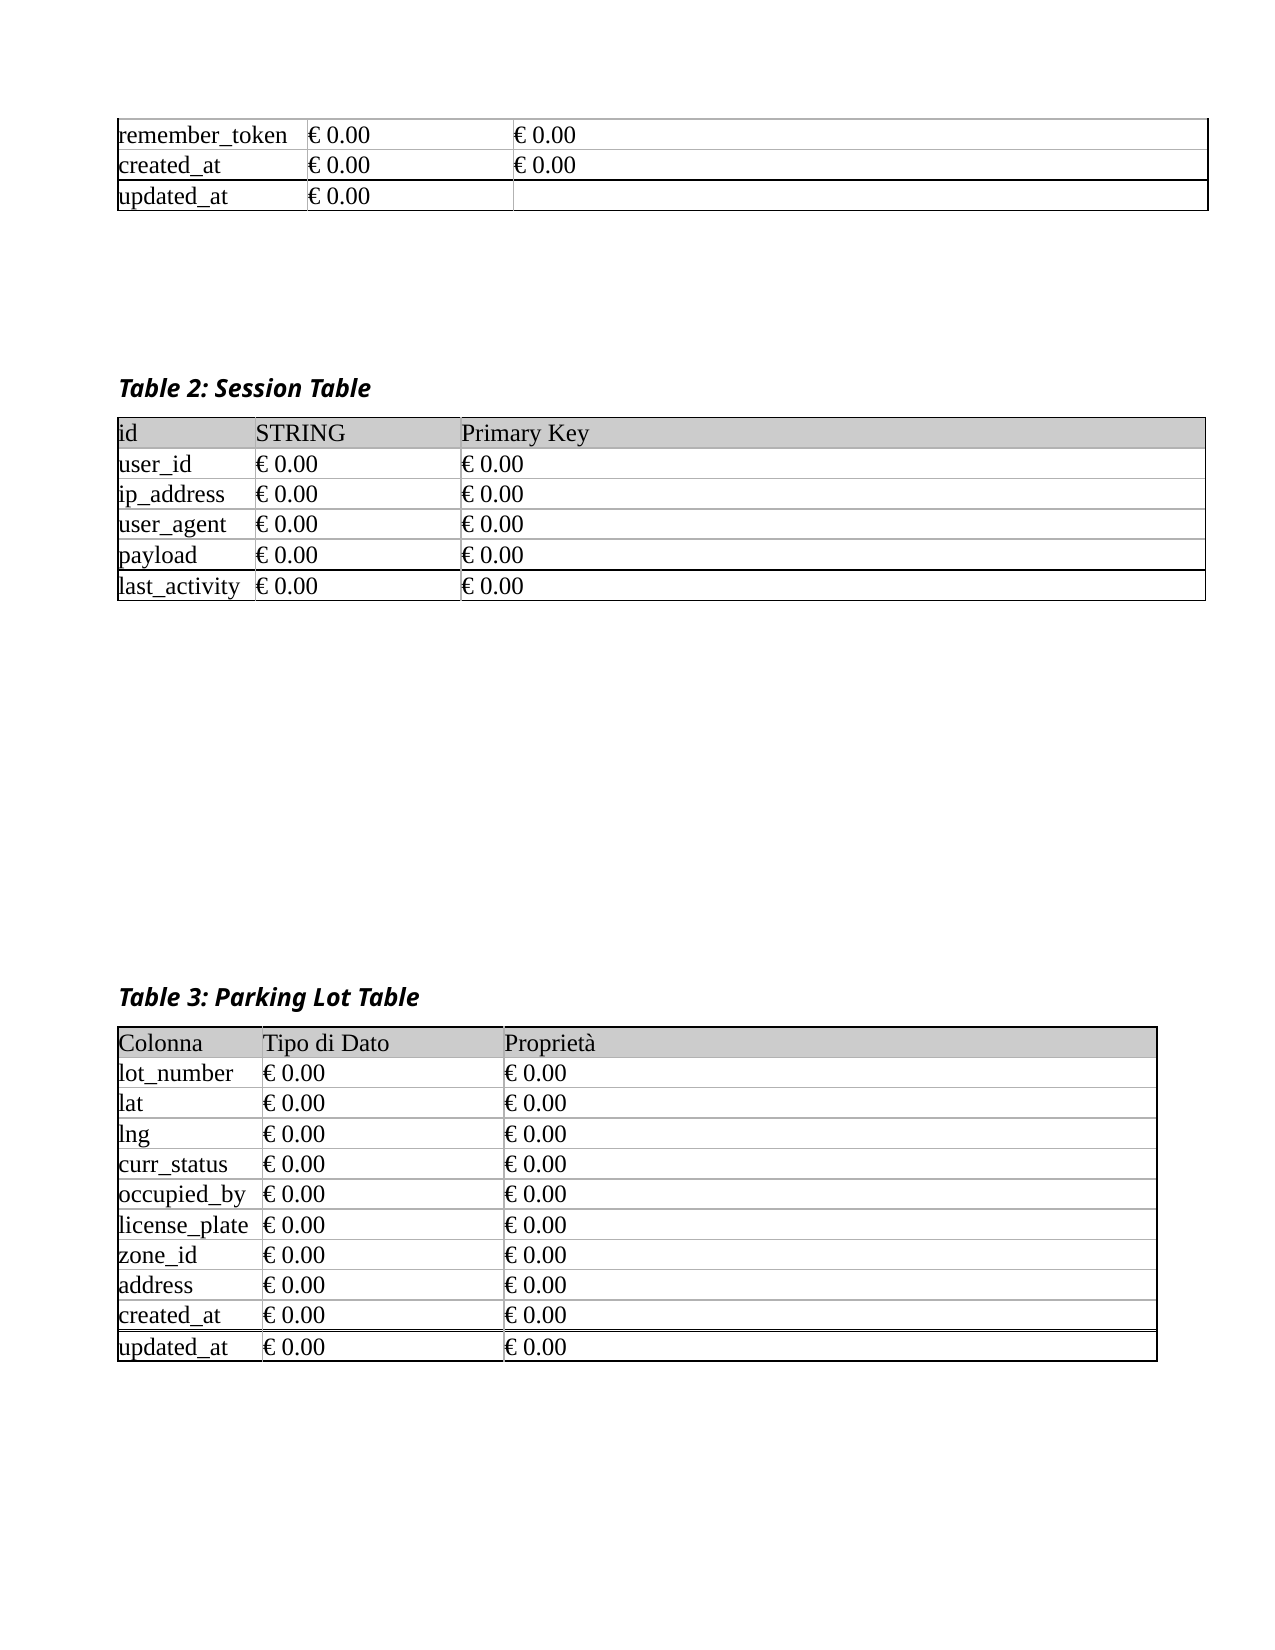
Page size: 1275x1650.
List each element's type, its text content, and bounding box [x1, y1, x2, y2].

table_cell DECIMAL (precision, scale) [263, 1088, 503, 1117]
table_cell DECIMAL (precision, scale) [263, 1119, 503, 1147]
table_cell user_agent [119, 510, 255, 538]
table_cell NOT NULL [462, 540, 1205, 568]
table_cell occupied_by [119, 1180, 262, 1208]
table_cell STRING [308, 120, 513, 148]
table_header Primary Key [462, 418, 1205, 447]
table_cell Primary Key [505, 1058, 1156, 1087]
table_cell user_id [119, 449, 255, 477]
table_cell NOT NULL [462, 571, 1205, 599]
table_cell lng [119, 1119, 262, 1147]
table_cell curr_status [119, 1149, 262, 1178]
table_header Tipo di Dato [263, 1028, 503, 1057]
table_header Colonna [119, 1028, 262, 1057]
table_cell address [119, 1270, 262, 1299]
table_cell BIGINT (unsigned) [263, 1240, 503, 1269]
table_cell NOT NULL [505, 1088, 1156, 1117]
table_cell NULLABLE [505, 1270, 1156, 1299]
table_cell BIGINT (unsigned) [256, 449, 460, 477]
table_cell payload [119, 540, 255, 568]
table_cell DEFAULT 1, Foreign Key che fa riferimento a parking_lot_zones.id, onDelete: cascade [505, 1240, 1156, 1269]
table_cell INT (unsigned, auto-increment) [263, 1058, 503, 1087]
table_cell NULLABLE [514, 150, 1207, 179]
table_cell VARCHAR (45) [256, 479, 460, 508]
table_cell TIMESTAMP [263, 1301, 503, 1329]
table_cell updated_at [119, 1332, 262, 1360]
table_cell LONGTEXT [256, 540, 460, 568]
table_cell BIGINT (unsigned, nullable) [263, 1180, 503, 1208]
table_cell zone_id [119, 1240, 262, 1269]
table_header STRING [256, 418, 460, 447]
table_cell Foreign Key (nullable) che fa riferimento a users.id, onDelete: set null [505, 1180, 1156, 1208]
table_cell INTEGER [256, 571, 460, 599]
table_cell remember_token [119, 120, 307, 148]
table_cell NULLABLE [505, 1301, 1156, 1329]
table_cell NOT NULL [505, 1119, 1156, 1147]
text Table 3: Parking Lot Table [118, 980, 1157, 1014]
table_cell last_activity [119, 571, 255, 599]
table_cell NULLABLE [514, 120, 1207, 148]
table_cell NULLABLE [505, 1210, 1156, 1238]
table_cell NULLABLE [505, 1332, 1156, 1360]
table_header Proprietà [505, 1028, 1156, 1057]
table_cell created_at [119, 1301, 262, 1329]
table_cell TIMESTAMP [308, 150, 513, 179]
table_cell DEFAULT false [505, 1149, 1156, 1178]
table_cell VARCHAR (7) [263, 1210, 503, 1238]
table_cell STRING [263, 1270, 503, 1299]
table_cell [514, 181, 1207, 210]
table_cell TIMESTAMP [263, 1332, 503, 1360]
table_cell created_at [119, 150, 307, 179]
table_cell ip_address [119, 479, 255, 508]
table_cell TIMESTAMP [308, 181, 513, 210]
table_cell license_plate [119, 1210, 262, 1238]
table_cell TEXT [256, 510, 460, 538]
table_cell NULLABLE [462, 510, 1205, 538]
table_cell lat [119, 1088, 262, 1117]
table_cell updated_at [119, 181, 307, 210]
table_cell lot_number [119, 1058, 262, 1087]
table_cell Foreign Key (nullable) [462, 449, 1205, 477]
table_cell NULLABLE [462, 479, 1205, 508]
table_header id [119, 418, 255, 447]
text Table 2: Session Table [118, 370, 1157, 404]
table_cell BOOLEAN [263, 1149, 503, 1178]
